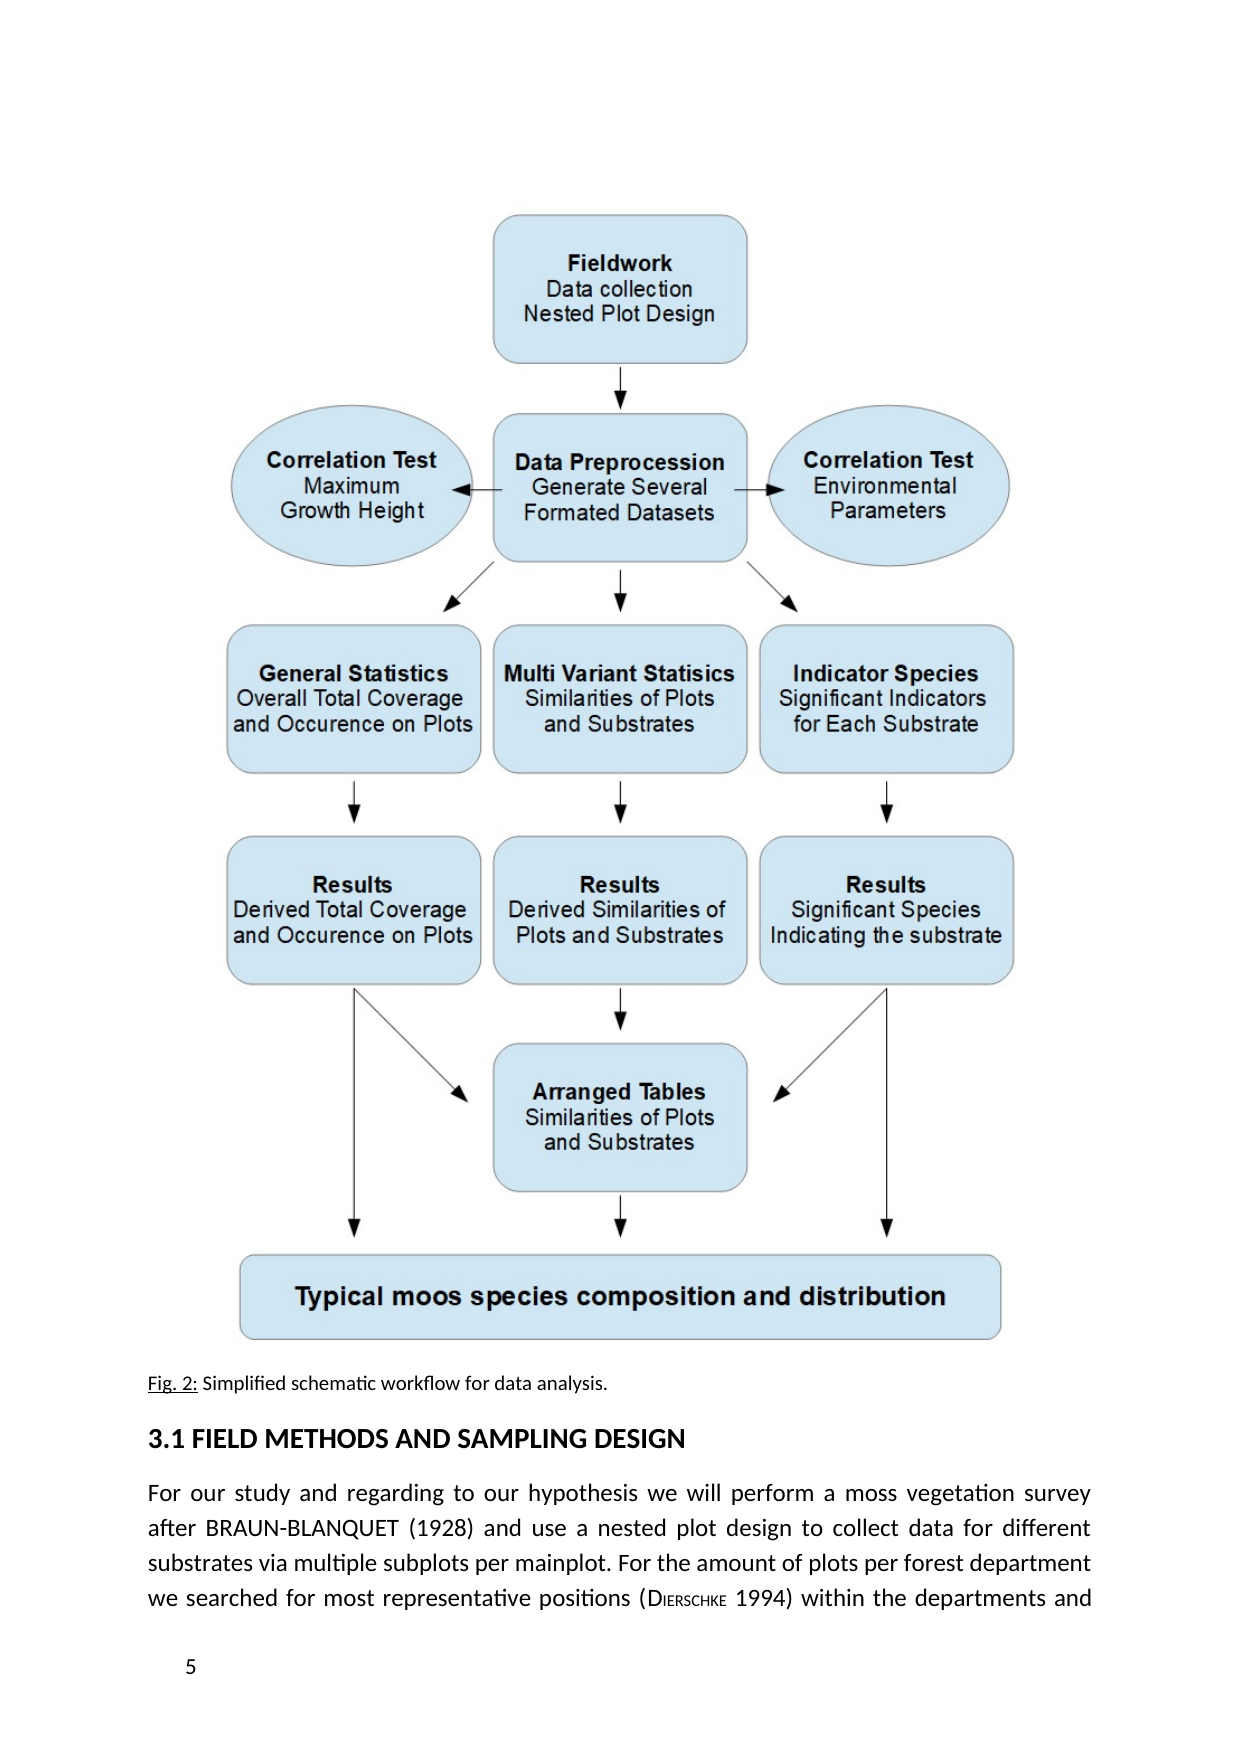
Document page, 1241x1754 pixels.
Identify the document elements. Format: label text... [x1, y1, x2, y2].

text 3.1 Field Methods and sampling design [148, 1420, 1092, 1456]
text For our study and regarding to our hypothesis we will perform a moss vegetation survey after BRAUN-BLANQUET (1928) and use a nested plot design to collect data for different substrates via multiple subplots per mainplot. For the amount of plots per forest department we searched for most representative positions (Dierschke 1994) within the departments and [148, 1477, 1092, 1612]
text Fig. 2: Simplified schematic workflow for data analysis. [148, 1370, 1092, 1396]
picture [176, 147, 1064, 1350]
